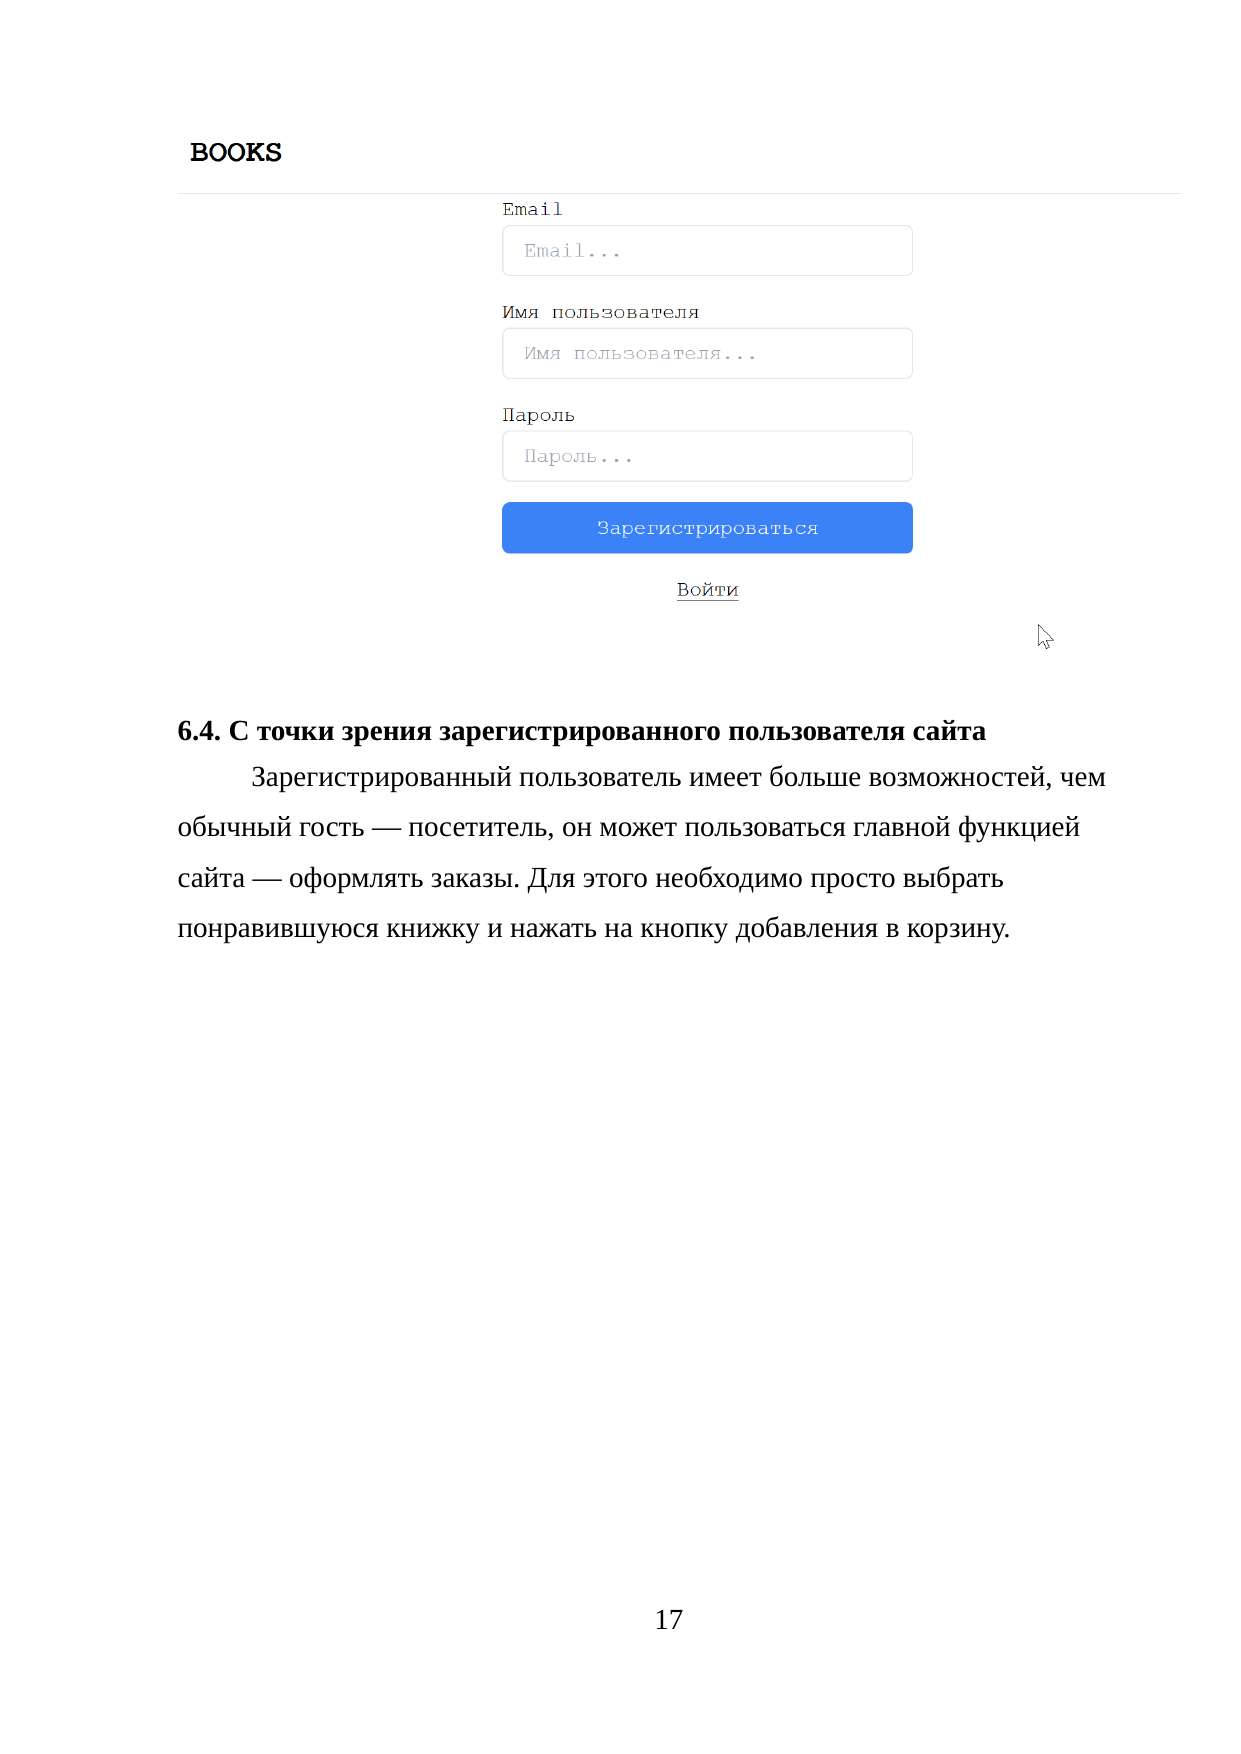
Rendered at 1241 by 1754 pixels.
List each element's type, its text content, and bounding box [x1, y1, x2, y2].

picture [177, 118, 1182, 676]
text Зарегистрированный пользователь имеет больше возможностей, чем обычный гость — посетитель, он может пользоваться главной функцией сайта — оформлять заказы. Для этого необходимо просто выбрать понравившуюся книжку и нажать на кнопку добавления в корзину. [177, 759, 1152, 944]
subtitle 6.4. С точки зрения зарегистрированного пользователя сайта [177, 713, 1152, 747]
